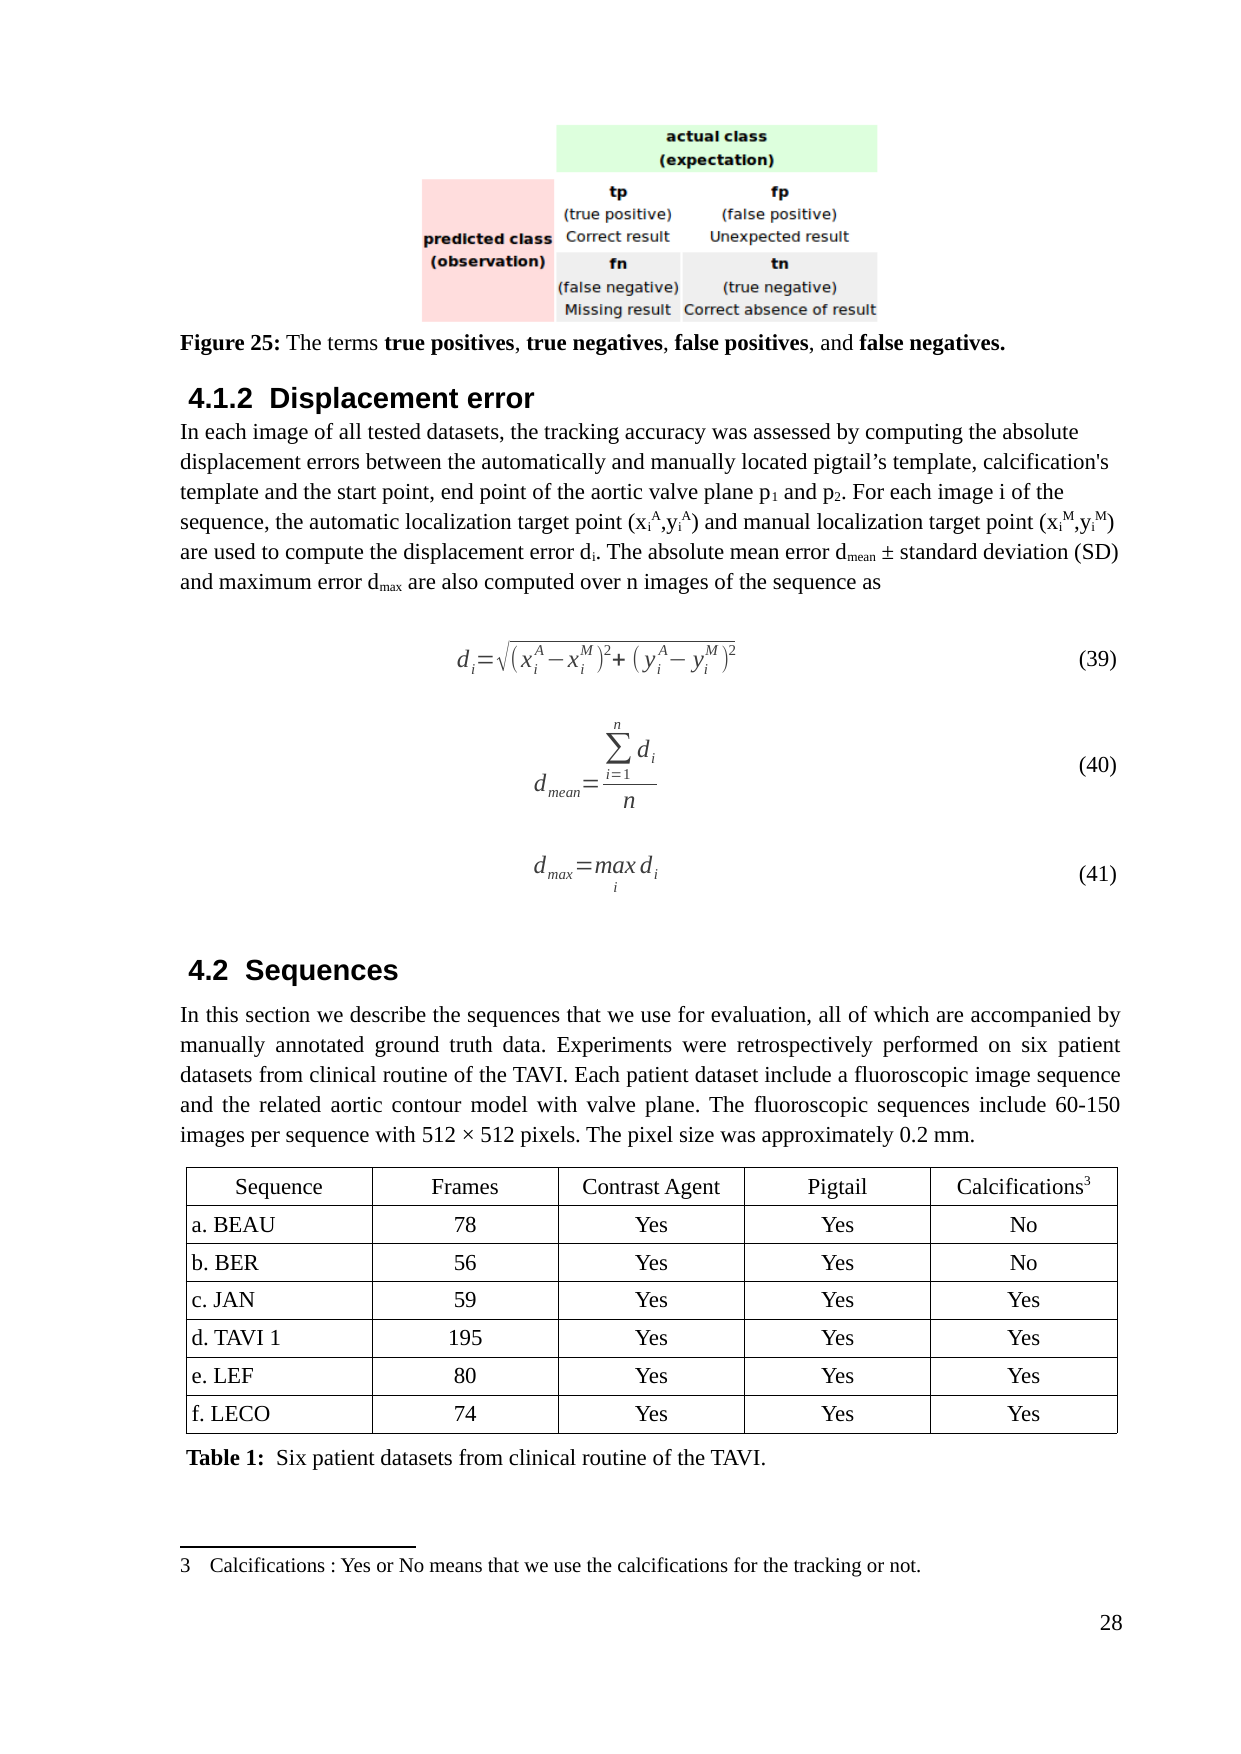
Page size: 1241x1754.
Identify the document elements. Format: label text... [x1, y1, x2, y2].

table_cell Yes [931, 1396, 1117, 1432]
table_cell Yes [559, 1206, 744, 1243]
table_cell Yes [559, 1320, 744, 1357]
table_cell Yes [745, 1320, 930, 1357]
table_cell No [931, 1206, 1117, 1243]
table_cell Yes [559, 1358, 744, 1394]
table_header [180, 634, 1018, 683]
table_cell Yes [931, 1282, 1117, 1319]
table_cell d. TAVI 1 [187, 1320, 372, 1357]
text In this section we describe the sequences that we use for evaluation, all of which are accompanied by manually annotated ground truth data. Experiments were retrospectively performed on six patient datasets from clinical routine of the TAVI. Each patient dataset include a fluoroscopic image sequence and the related aortic contour model with valve plane. The fluoroscopic sequences include 60-150 images per sequence with 512 × 512 pixels. The pixel size was approximately 0.2 mm. [180, 999, 1122, 1149]
table_cell Yes [745, 1358, 930, 1394]
table_cell Table 1: Six patient datasets from clinical routine of the TAVI. [180, 1438, 1122, 1476]
table_header Frames [373, 1168, 558, 1205]
picture [415, 118, 888, 329]
table_cell 59 [373, 1282, 558, 1319]
table_cell f. LECO [187, 1396, 372, 1432]
table_header (41) [1018, 846, 1122, 901]
table_cell Yes [931, 1320, 1117, 1357]
table_header Calcifications [931, 1168, 1117, 1205]
table_cell 78 [373, 1206, 558, 1243]
table_header Pigtail [745, 1168, 930, 1205]
table_cell 56 [373, 1244, 558, 1281]
table_cell 80 [373, 1358, 558, 1394]
subtitle Sequences [180, 953, 1122, 986]
table_cell c. JAN [187, 1282, 372, 1319]
table_cell 74 [373, 1396, 558, 1432]
table_cell Yes [745, 1244, 930, 1281]
table_cell Yes [745, 1206, 930, 1243]
table_cell Yes [931, 1358, 1117, 1394]
table_cell No [931, 1244, 1117, 1281]
table_cell Yes [745, 1396, 930, 1432]
table_header [180, 709, 1018, 819]
table_cell Yes [559, 1282, 744, 1319]
table_header Contrast Agent [559, 1168, 744, 1205]
text In each image of all tested datasets, the tracking accuracy was assessed by computing the absolute displacement errors between the automatically and manually located pigtail’s template, calcification's template and the start point, end point of the aortic valve plane p1 and p2. For each image i of the sequence, the automatic localization target point (xiA,yiA) and manual localization target point (xiM,yiM) are used to compute the displacement error di. The absolute mean error dmean ± standard deviation (SD) and maximum error dmax are also computed over n images of the sequence as [180, 415, 1122, 595]
table_header [180, 118, 415, 329]
table_header [888, 118, 1122, 329]
table_cell 195 [373, 1320, 558, 1357]
table_cell Yes [559, 1396, 744, 1432]
subtitle Displacement error [180, 382, 1122, 415]
table_cell Yes [745, 1282, 930, 1319]
table_header (40) [1018, 709, 1122, 819]
table_header Sequence [187, 1168, 372, 1205]
table_cell e. LEF [187, 1358, 372, 1394]
table_header [180, 1161, 1122, 1438]
table_cell b. BER [187, 1244, 372, 1281]
table_cell a. BEAU [187, 1206, 372, 1243]
table_cell Yes [559, 1244, 744, 1281]
table_header (39) [1018, 634, 1122, 683]
table_header [180, 846, 1018, 901]
table_cell Figure 25: The terms true positives, true negatives, false positives, and false negatives. [180, 329, 1122, 355]
